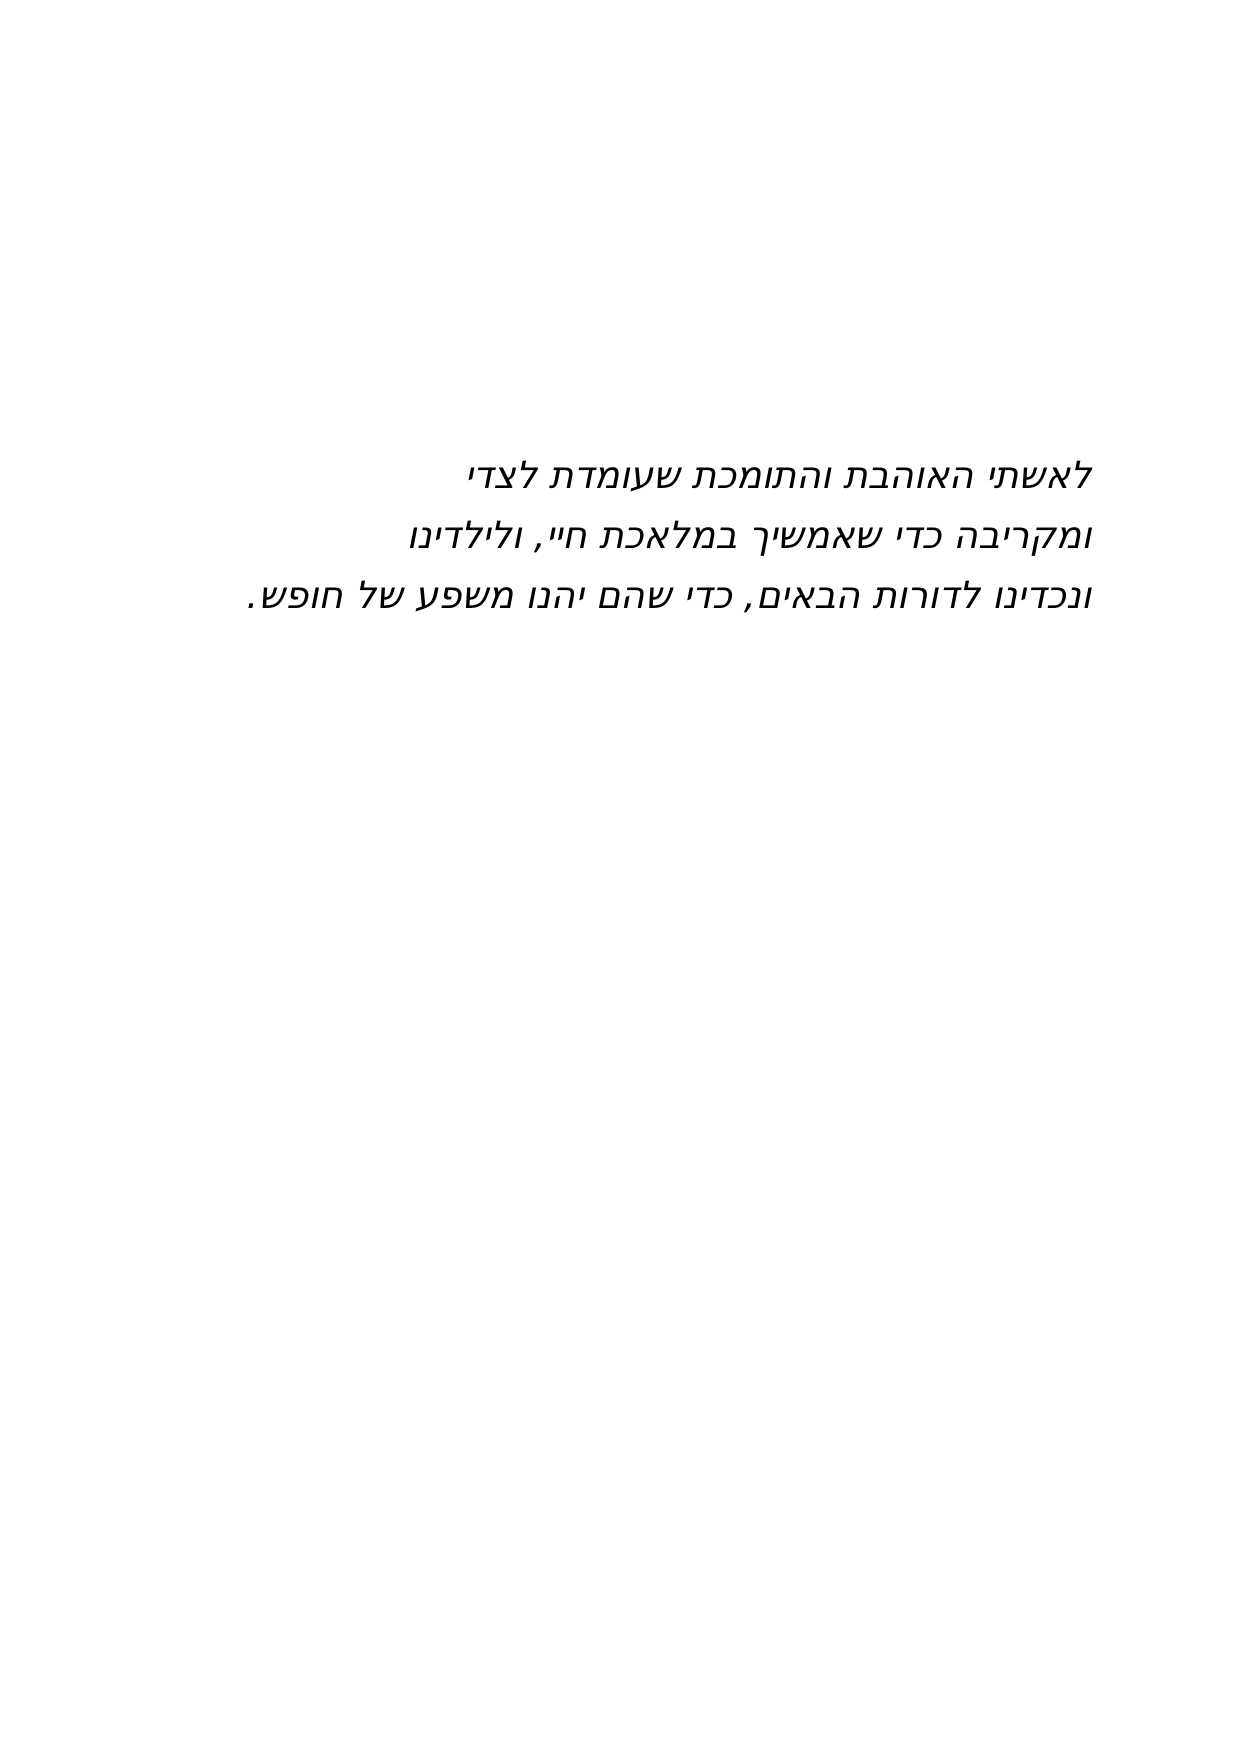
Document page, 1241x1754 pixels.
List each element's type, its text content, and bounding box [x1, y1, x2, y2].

text ונכדינו לדורות הבאים, כדי שהם יהנו משפע של חופש. [116, 573, 1124, 617]
text לאשתי האוהבת והתומכת שעומדת לצדי [116, 453, 1124, 497]
text ומקריבה כדי שאמשיך במלאכת חיי, ולילדינו [116, 513, 1124, 557]
